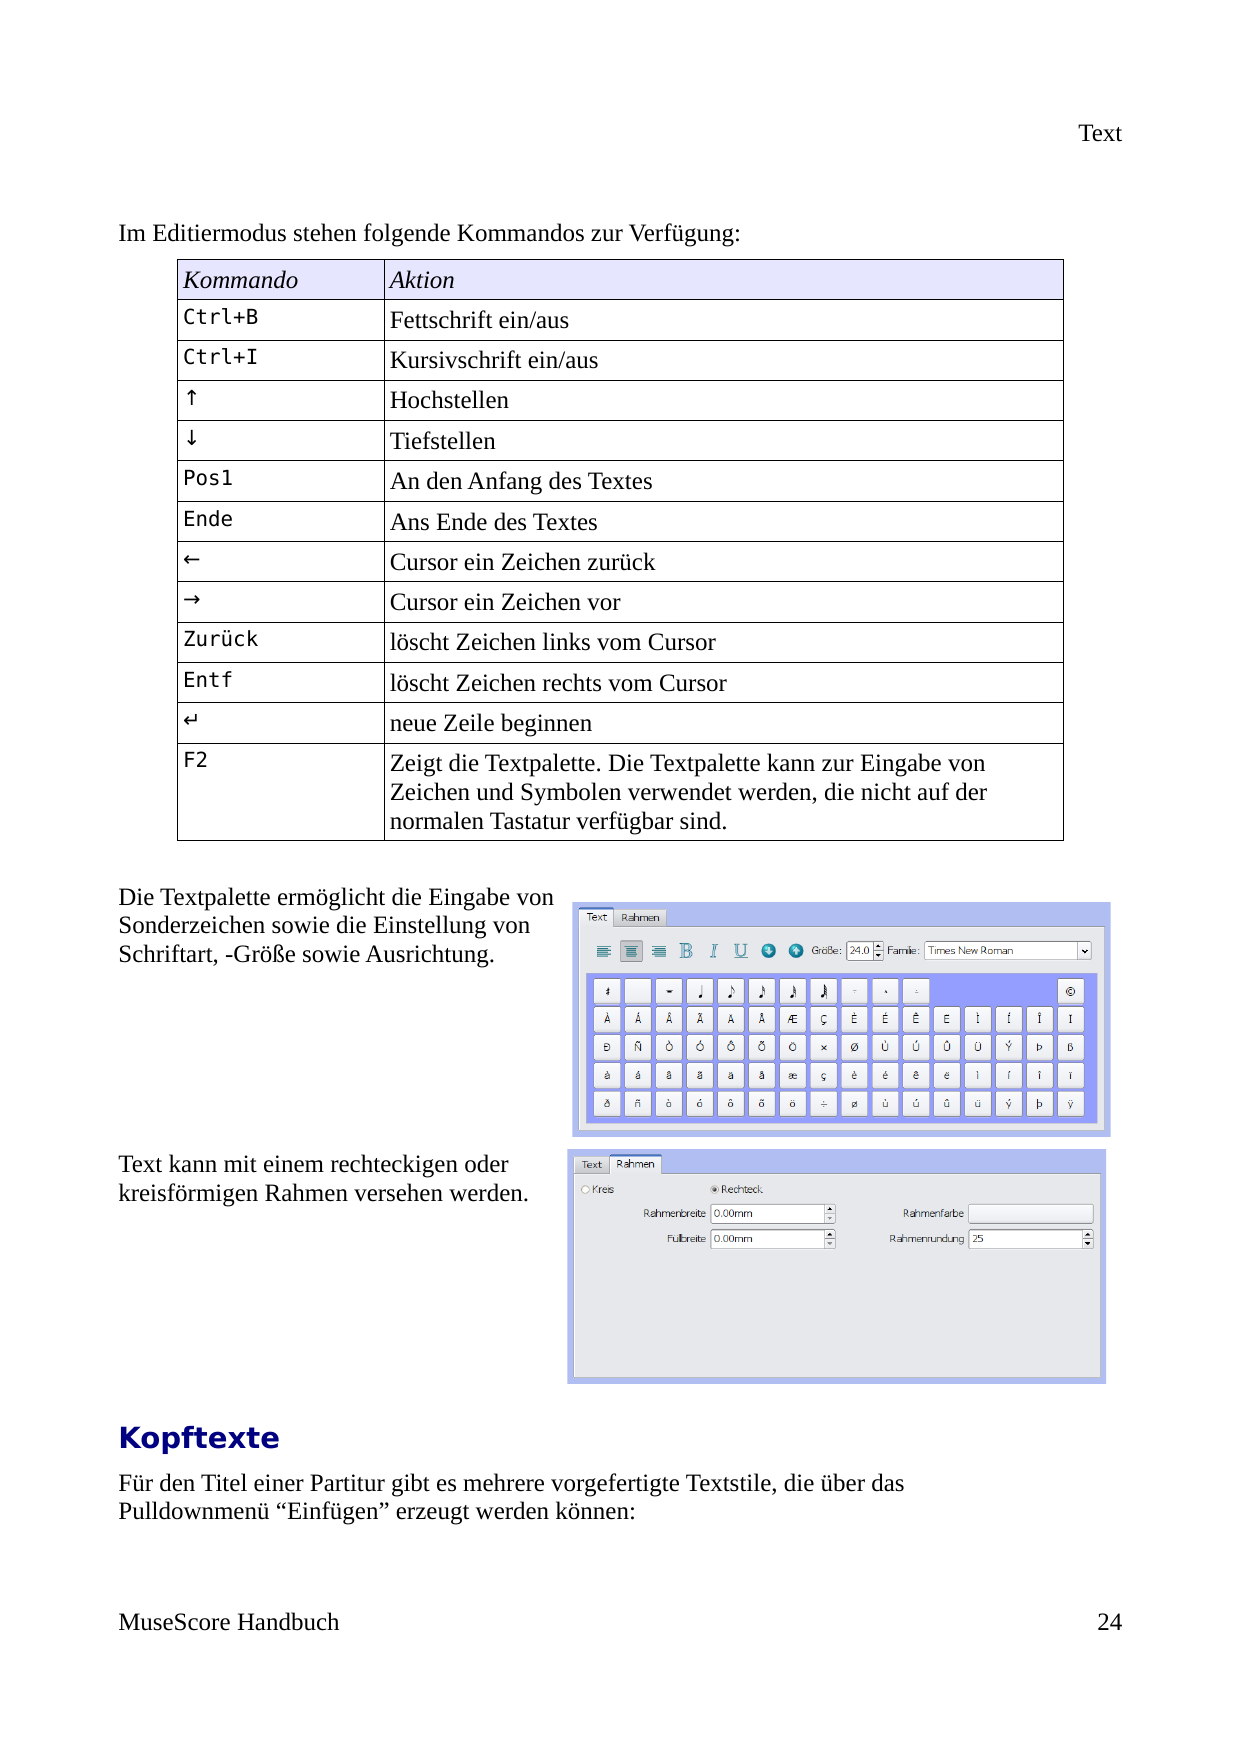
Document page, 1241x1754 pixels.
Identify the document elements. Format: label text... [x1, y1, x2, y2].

subtitle Kopftexte [118, 1421, 1122, 1455]
text Text kann mit einem rechteckigen oder kreisförmigen Rahmen versehen werden. [118, 1149, 567, 1384]
table_cell Ans Ende des Textes [385, 502, 1063, 541]
table_header Kommando [178, 260, 384, 299]
table_cell ↵ [178, 703, 384, 743]
table_cell Entf [178, 663, 384, 702]
table_cell Ctrl+B [178, 300, 384, 339]
table_cell Cursor ein Zeichen vor [385, 582, 1063, 622]
table_cell ↑ [178, 381, 384, 420]
table_cell Hochstellen [385, 381, 1063, 420]
table_cell ← [178, 542, 384, 581]
picture [567, 1149, 1107, 1384]
table_header Aktion [385, 260, 1063, 299]
text Die Textpalette ermöglicht die Eingabe von Sonderzeichen sowie die Einstellung von Schriftart, -Größe sowie Ausrichtung. [118, 882, 1004, 1137]
table_cell Ctrl+I [178, 341, 384, 380]
table_cell löscht Zeichen rechts vom Cursor [385, 663, 1063, 702]
table_cell Fettschrift ein/aus [385, 300, 1063, 339]
table_cell Pos1 [178, 461, 384, 501]
text Im Editiermodus stehen folgende Kommandos zur Verfügung: [118, 218, 1004, 246]
table_cell An den Anfang des Textes [385, 461, 1063, 501]
picture [572, 902, 1111, 1137]
table_cell neue Zeile beginnen [385, 703, 1063, 743]
table_cell Cursor ein Zeichen zurück [385, 542, 1063, 581]
table_cell löscht Zeichen links vom Cursor [385, 623, 1063, 662]
table_cell → [178, 582, 384, 622]
table_cell Zurück [178, 623, 384, 662]
table_cell F2 [178, 744, 384, 840]
table_cell Ende [178, 502, 384, 541]
table_cell Kursivschrift ein/aus [385, 341, 1063, 380]
table_cell Zeigt die Textpalette. Die Textpalette kann zur Eingabe von Zeichen und Symbolen verwendet werden, die nicht auf der normalen Tastatur verfügbar sind. [385, 744, 1063, 840]
table_cell Tiefstellen [385, 421, 1063, 460]
table_cell ↓ [178, 421, 384, 460]
text Für den Titel einer Partitur gibt es mehrere vorgefertigte Textstile, die über das Pulldownmenü “Einfügen” erzeugt werden können: [118, 1468, 1004, 1525]
